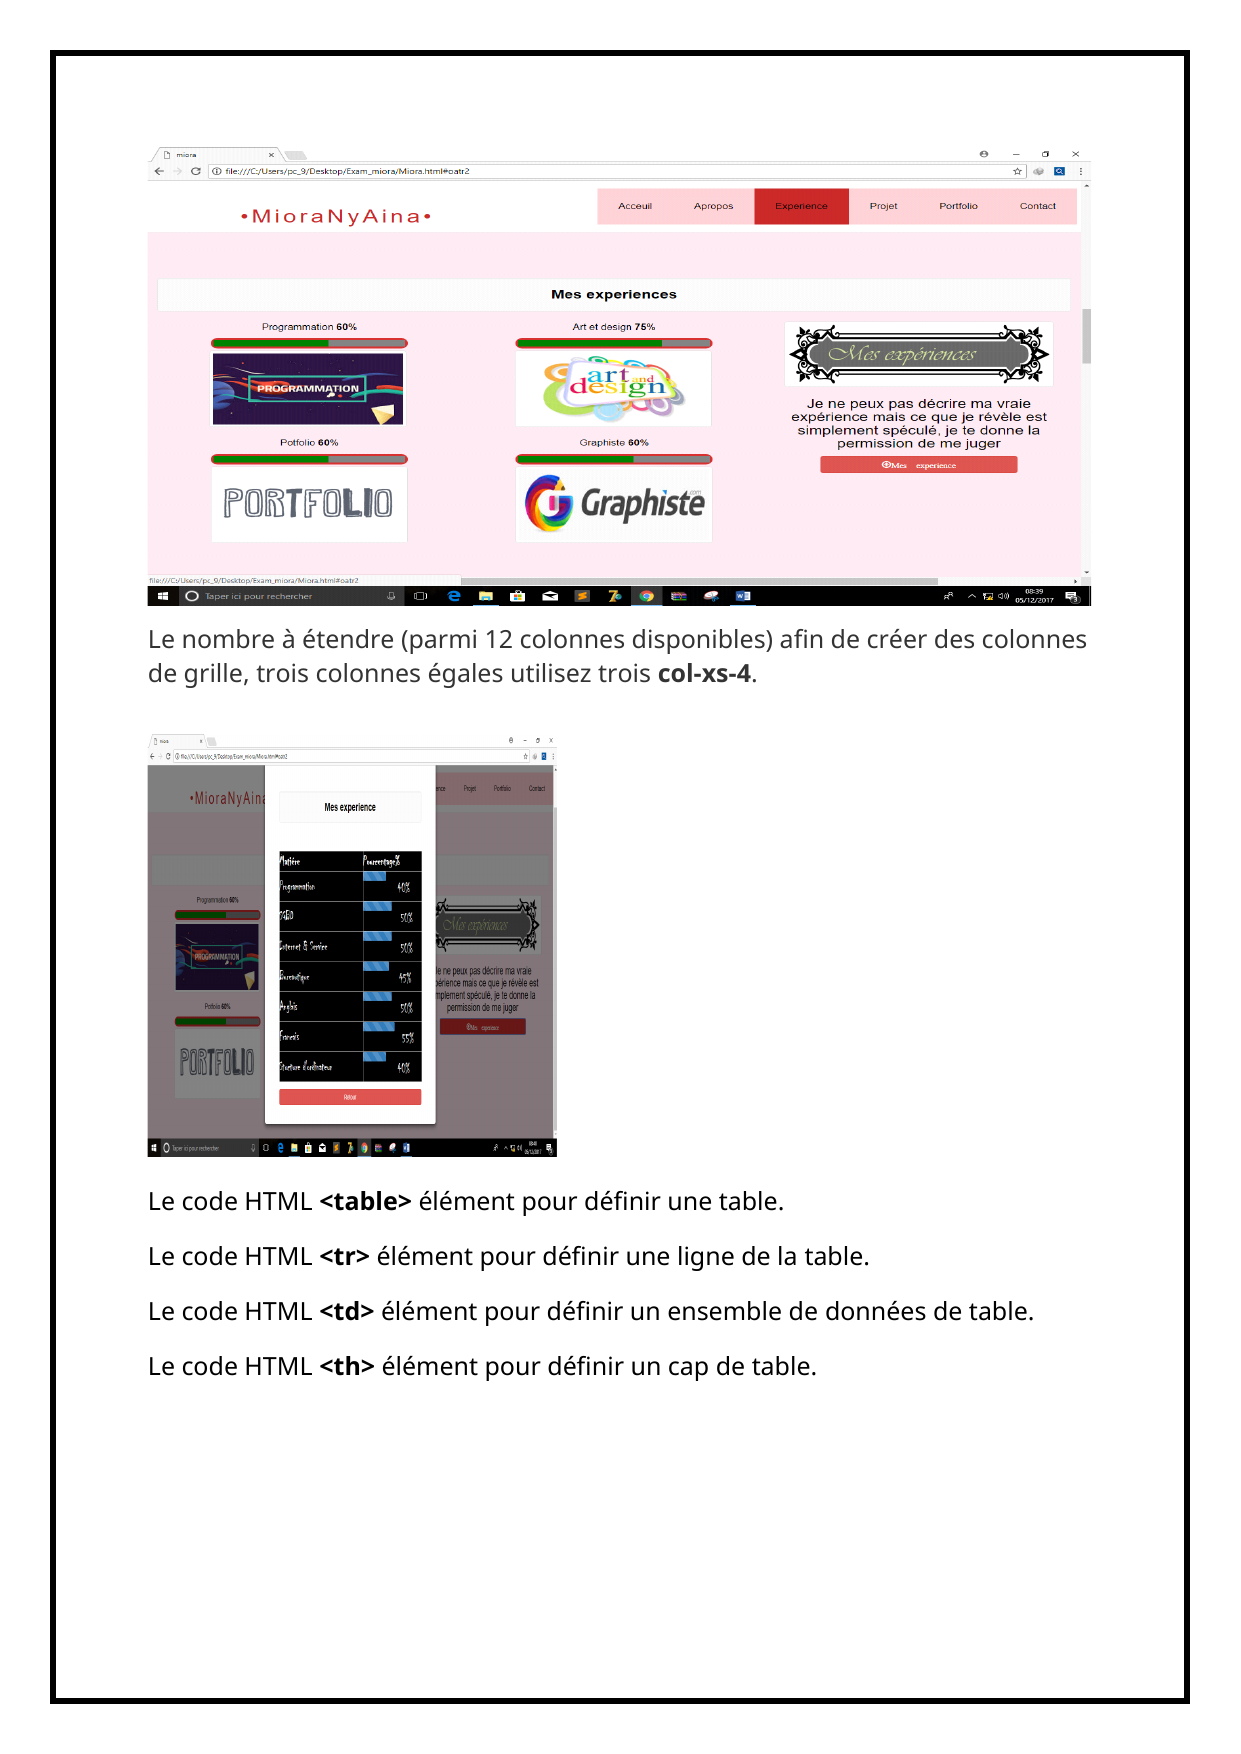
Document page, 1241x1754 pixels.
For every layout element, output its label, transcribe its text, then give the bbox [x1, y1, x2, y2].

text Le code HTML <tr> élément pour définir une ligne de la table. [148, 1239, 1093, 1273]
text Le code HTML <td> élément pour définir un ensemble de données de table. [148, 1294, 1093, 1328]
text Le code HTML <table> élément pour définir une table. [148, 1184, 1093, 1218]
text Le code HTML <th> élément pour définir un cap de table. [148, 1348, 1093, 1383]
text Le nombre à étendre (parmi 12 colonnes disponibles) afin de créer des colonnes de grille, trois colonnes égales utilisez trois col-xs-4. [148, 622, 1093, 690]
